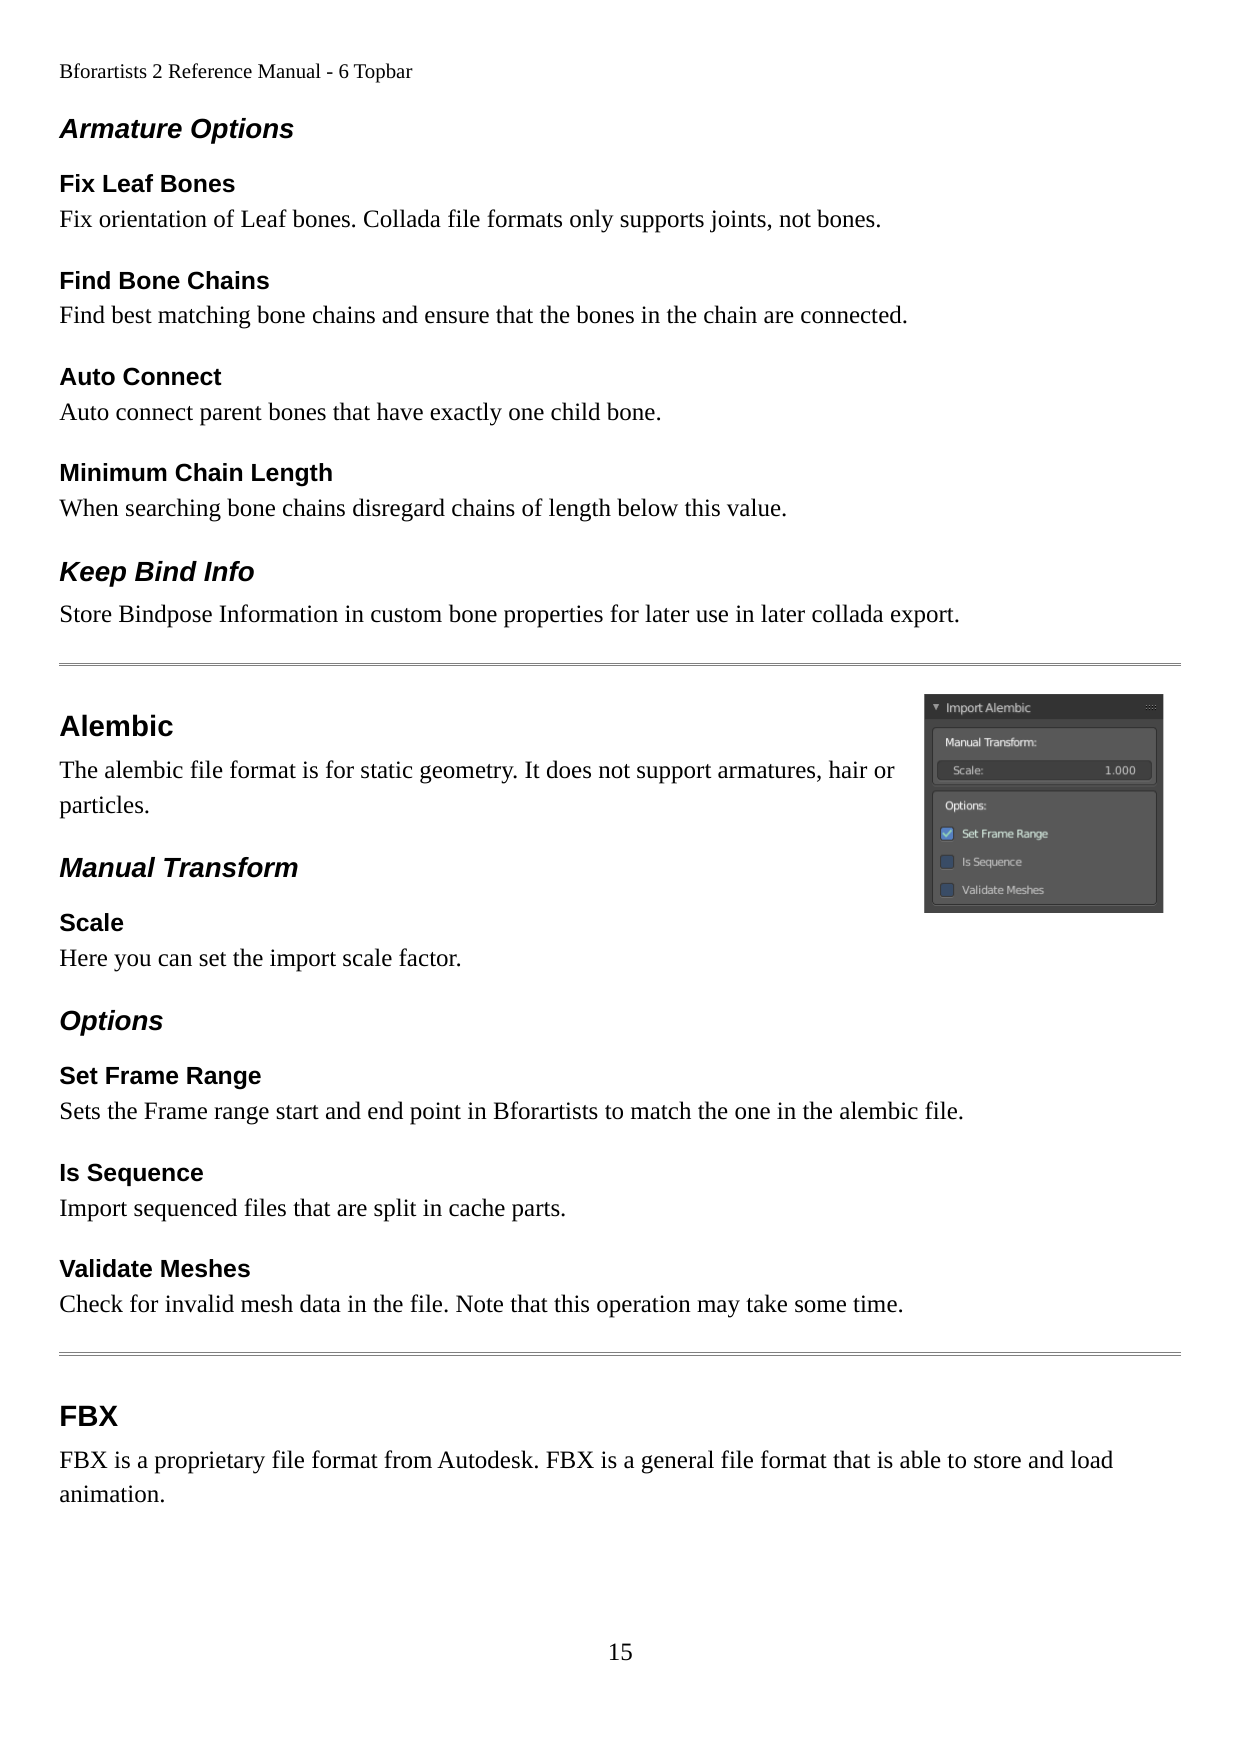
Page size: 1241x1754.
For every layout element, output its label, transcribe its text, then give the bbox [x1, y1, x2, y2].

text Sets the Frame range start and end point in Bforartists to match the one in the alembic file. [59, 1096, 1181, 1125]
subtitle Fix Leaf Bones [59, 169, 1181, 198]
subtitle Scale [59, 908, 1181, 937]
subtitle Is Sequence [59, 1158, 1181, 1186]
subtitle Minimum Chain Length [59, 458, 1181, 487]
text Here you can set the import scale factor. [59, 943, 1181, 972]
subtitle Manual Transform [59, 851, 924, 883]
subtitle Set Frame Range [59, 1061, 1181, 1090]
subtitle [1164, 851, 1181, 883]
text The alembic file format is for static geometry. It does not support armatures, hair or particles. [59, 755, 924, 818]
text Find best matching bone chains and ensure that the bones in the chain are connected. [59, 301, 1181, 329]
subtitle [1164, 709, 1181, 743]
subtitle Options [59, 1004, 1181, 1036]
text Store Bindpose Information in custom bone properties for later use in later collada export. [59, 599, 1181, 628]
subtitle Armature Options [59, 113, 1181, 144]
subtitle Alembic [59, 709, 924, 743]
subtitle Find Bone Chains [59, 266, 1181, 294]
subtitle Keep Bind Info [59, 555, 1181, 587]
text Fix orientation of Leaf bones. Collada file formats only supports joints, not bones. [59, 204, 1181, 233]
subtitle Validate Meshes [59, 1254, 1181, 1283]
text Auto connect parent bones that have exactly one child bone. [59, 397, 1181, 426]
text FBX is a proprietary file format from Autodesk. FBX is a general file format that is able to store and load animation. [59, 1445, 1181, 1508]
picture [924, 694, 1164, 913]
text Check for invalid mesh data in the file. Note that this operation may take some time. [59, 1289, 1181, 1318]
subtitle FBX [59, 1399, 1181, 1432]
text When searching bone chains disregard chains of length below this value. [59, 493, 1181, 522]
text Import sequenced files that are split in cache parts. [59, 1193, 1181, 1221]
subtitle Auto Connect [59, 362, 1181, 391]
